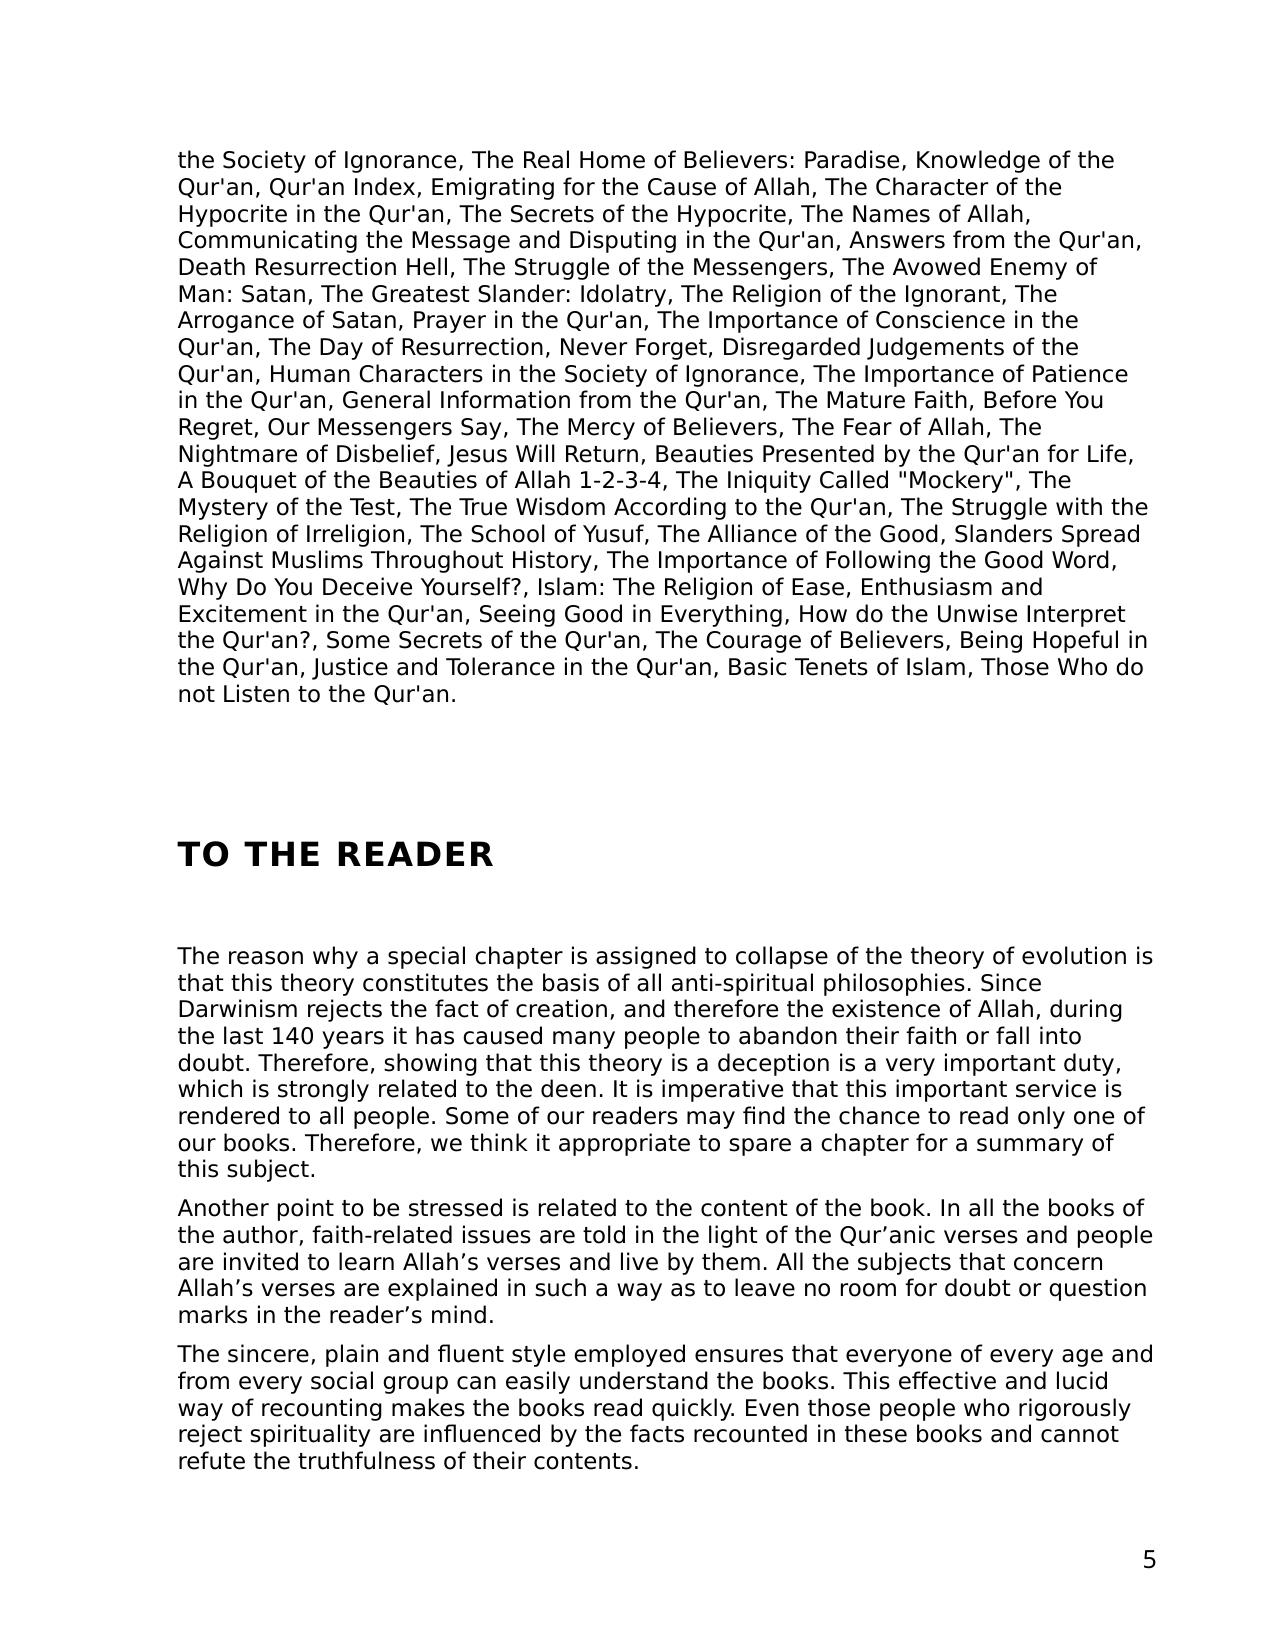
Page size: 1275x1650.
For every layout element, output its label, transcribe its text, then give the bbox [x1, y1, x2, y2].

text the Society of Ignorance, The Real Home of Believers: Paradise, Knowledge of the Qur'an, Qur'an Index, Emigrating for the Cause of Allah, The Character of the Hypocrite in the Qur'an, The Secrets of the Hypocrite, The Names of Allah, Communicating the Message and Disputing in the Qur'an, Answers from the Qur'an, Death Resurrection Hell, The Struggle of the Messengers, The Avowed Enemy of Man: Satan, The Greatest Slander: Idolatry, The Religion of the Ignorant, The Arrogance of Satan, Prayer in the Qur'an, The Importance of Conscience in the Qur'an, The Day of Resurrection, Never Forget, Disregarded Judgements of the Qur'an, Human Characters in the Society of Ignorance, The Importance of Patience in the Qur'an, General Information from the Qur'an, The Mature Faith, Before You Regret, Our Messengers Say, The Mercy of Believers, The Fear of Allah, The Nightmare of Disbelief, Jesus Will Return, Beauties Presented by the Qur'an for Life, A Bouquet of the Beauties of Allah 1-2-3-4, The Iniquity Called "Mockery", The Mystery of the Test, The True Wisdom According to the Qur'an, The Struggle with the Religion of Irreligion, The School of Yusuf, The Alliance of the Good, Slanders Spread Against Muslims Throughout History, The Importance of Following the Good Word, Why Do You Deceive Yourself?, Islam: The Religion of Ease, Enthusiasm and Excitement in the Qur'an, Seeing Good in Everything, How do the Unwise Interpret the Qur'an?, Some Secrets of the Qur'an, The Courage of Believers, Being Hopeful in the Qur'an, Justice and Tolerance in the Qur'an, Basic Tenets of Islam, Those Who do not Listen to the Qur'an. [177, 148, 1157, 708]
text TO THE READER [177, 833, 1157, 874]
text The reason why a special chapter is assigned to collapse of the theory of evolution is that this theory constitutes the basis of all anti-spiritual philosophies. Since Darwinism rejects the fact of creation, and therefore the existence of Allah, during the last 140 years it has caused many people to abandon their faith or fall into doubt. Therefore, showing that this theory is a deception is a very important duty, which is strongly related to the deen. It is imperative that this important service is rendered to all people. Some of our readers may find the chance to read only one of our books. Therefore, we think it appropriate to spare a chapter for a summary of this subject. [177, 943, 1157, 1183]
text Another point to be stressed is related to the content of the book. In all the books of the author, faith-related issues are told in the light of the Qur’anic verses and people are invited to learn Allah’s verses and live by them. All the subjects that concern Allah’s verses are explained in such a way as to leave no room for doubt or question marks in the reader’s mind. [177, 1196, 1157, 1329]
text The sincere, plain and fluent style employed ensures that everyone of every age and from every social group can easily understand the books. This effective and lucid way of recounting makes the books read quickly. Even those people who rigorously reject spirituality are influenced by the facts recounted in these books and cannot refute the truthfulness of their contents. [177, 1341, 1157, 1475]
